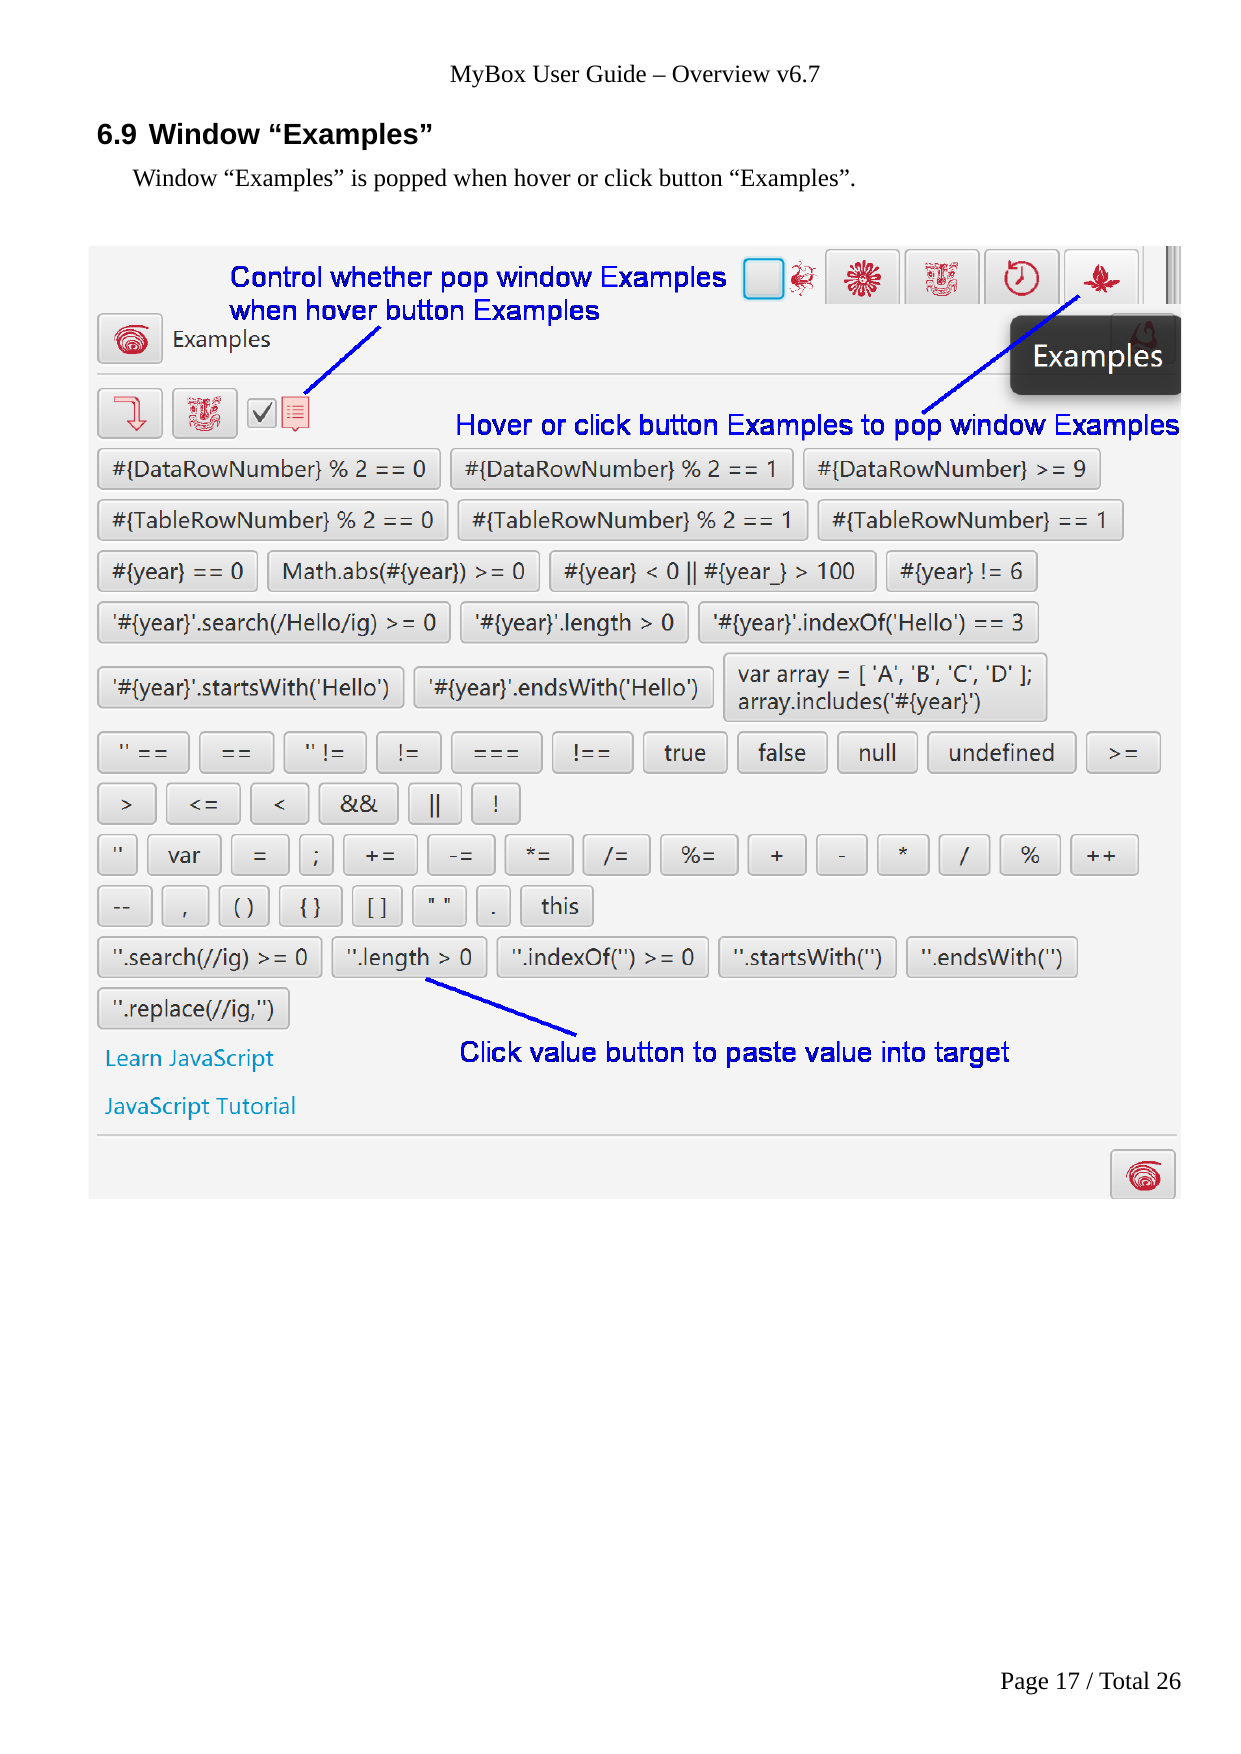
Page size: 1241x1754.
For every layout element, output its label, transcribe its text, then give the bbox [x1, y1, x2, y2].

text Window “Examples” is popped when hover or click button “Examples”. [88, 163, 1181, 192]
picture [88, 245, 1182, 1199]
subtitle Window “Examples” [88, 117, 1181, 151]
